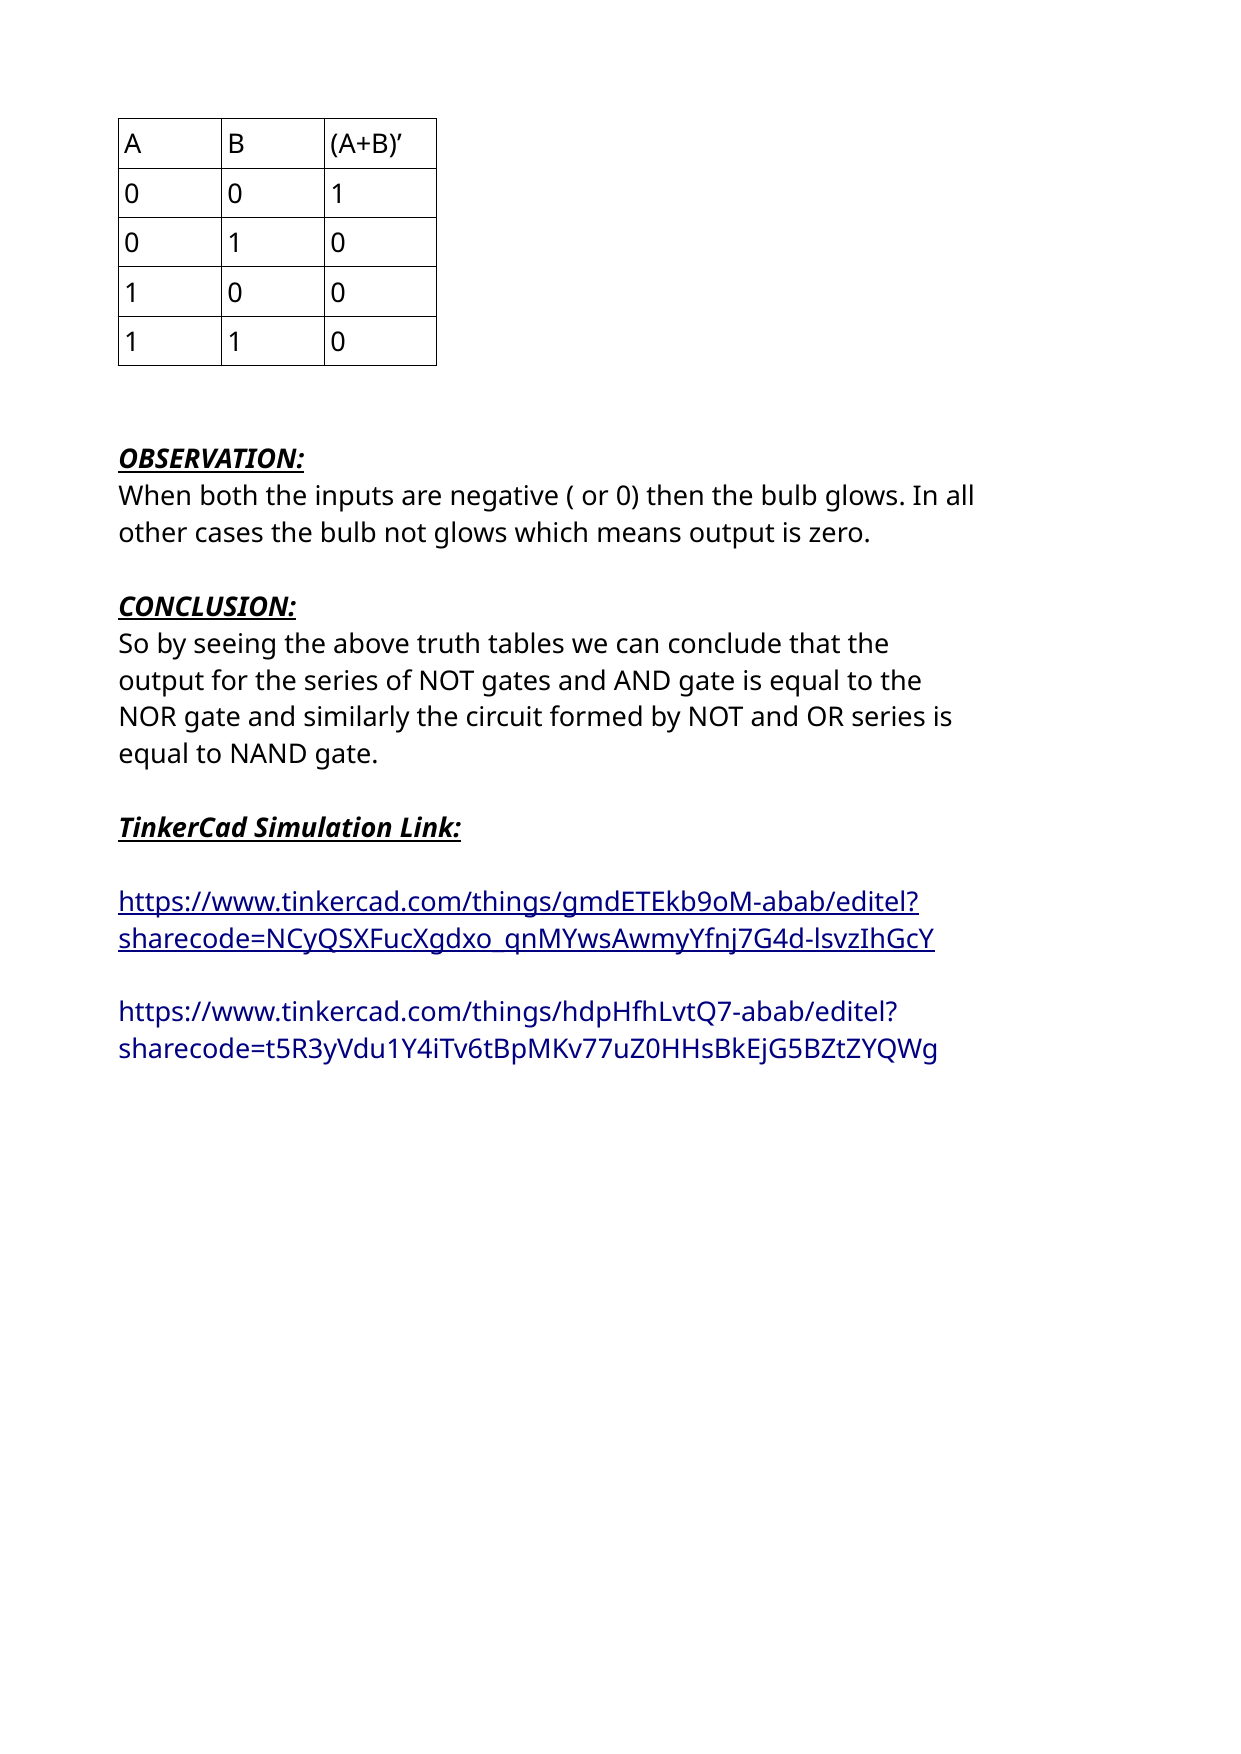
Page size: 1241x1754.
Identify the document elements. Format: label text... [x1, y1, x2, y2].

text TinkerCad Simulation Link: [118, 808, 1122, 845]
table_cell 1 [325, 169, 436, 217]
text https://www.tinkercad.com/things/hdpHfhLvtQ7-abab/editel?sharecode=t5R3yVdu1Y4iTv6tBpMKv77uZ0HHsBkEjG5BZtZYQWg [118, 993, 1122, 1067]
text equal to NAND gate. [118, 735, 1122, 772]
table_cell 1 [119, 267, 221, 316]
text other cases the bulb not glows which means output is zero. [118, 513, 1122, 550]
table_cell 0 [325, 317, 436, 365]
text https://www.tinkercad.com/things/gmdETEkb9oM-abab/editel?sharecode=NCyQSXFucXgdxo_qnMYwsAwmyYfnj7G4d-lsvzIhGcY [118, 882, 1122, 956]
table_header B [222, 119, 324, 167]
text CONCLUSION: [118, 587, 1122, 624]
table_cell 0 [222, 169, 324, 217]
table_header A [119, 119, 221, 167]
text OBSERVATION: [118, 440, 1122, 477]
table_cell 0 [325, 267, 436, 316]
text NOR gate and similarly the circuit formed by NOT and OR series is [118, 698, 1122, 735]
text output for the series of NOT gates and AND gate is equal to the [118, 661, 1122, 698]
table_cell 1 [222, 218, 324, 266]
table_cell 0 [119, 218, 221, 266]
table_cell 0 [119, 169, 221, 217]
text So by seeing the above truth tables we can conclude that the [118, 624, 1122, 661]
table_cell 1 [119, 317, 221, 365]
table_cell 0 [325, 218, 436, 266]
text When both the inputs are negative ( or 0) then the bulb glows. In all [118, 477, 1122, 513]
table_header (A+B)’ [325, 119, 436, 167]
table_cell 1 [222, 317, 324, 365]
table_cell 0 [222, 267, 324, 316]
